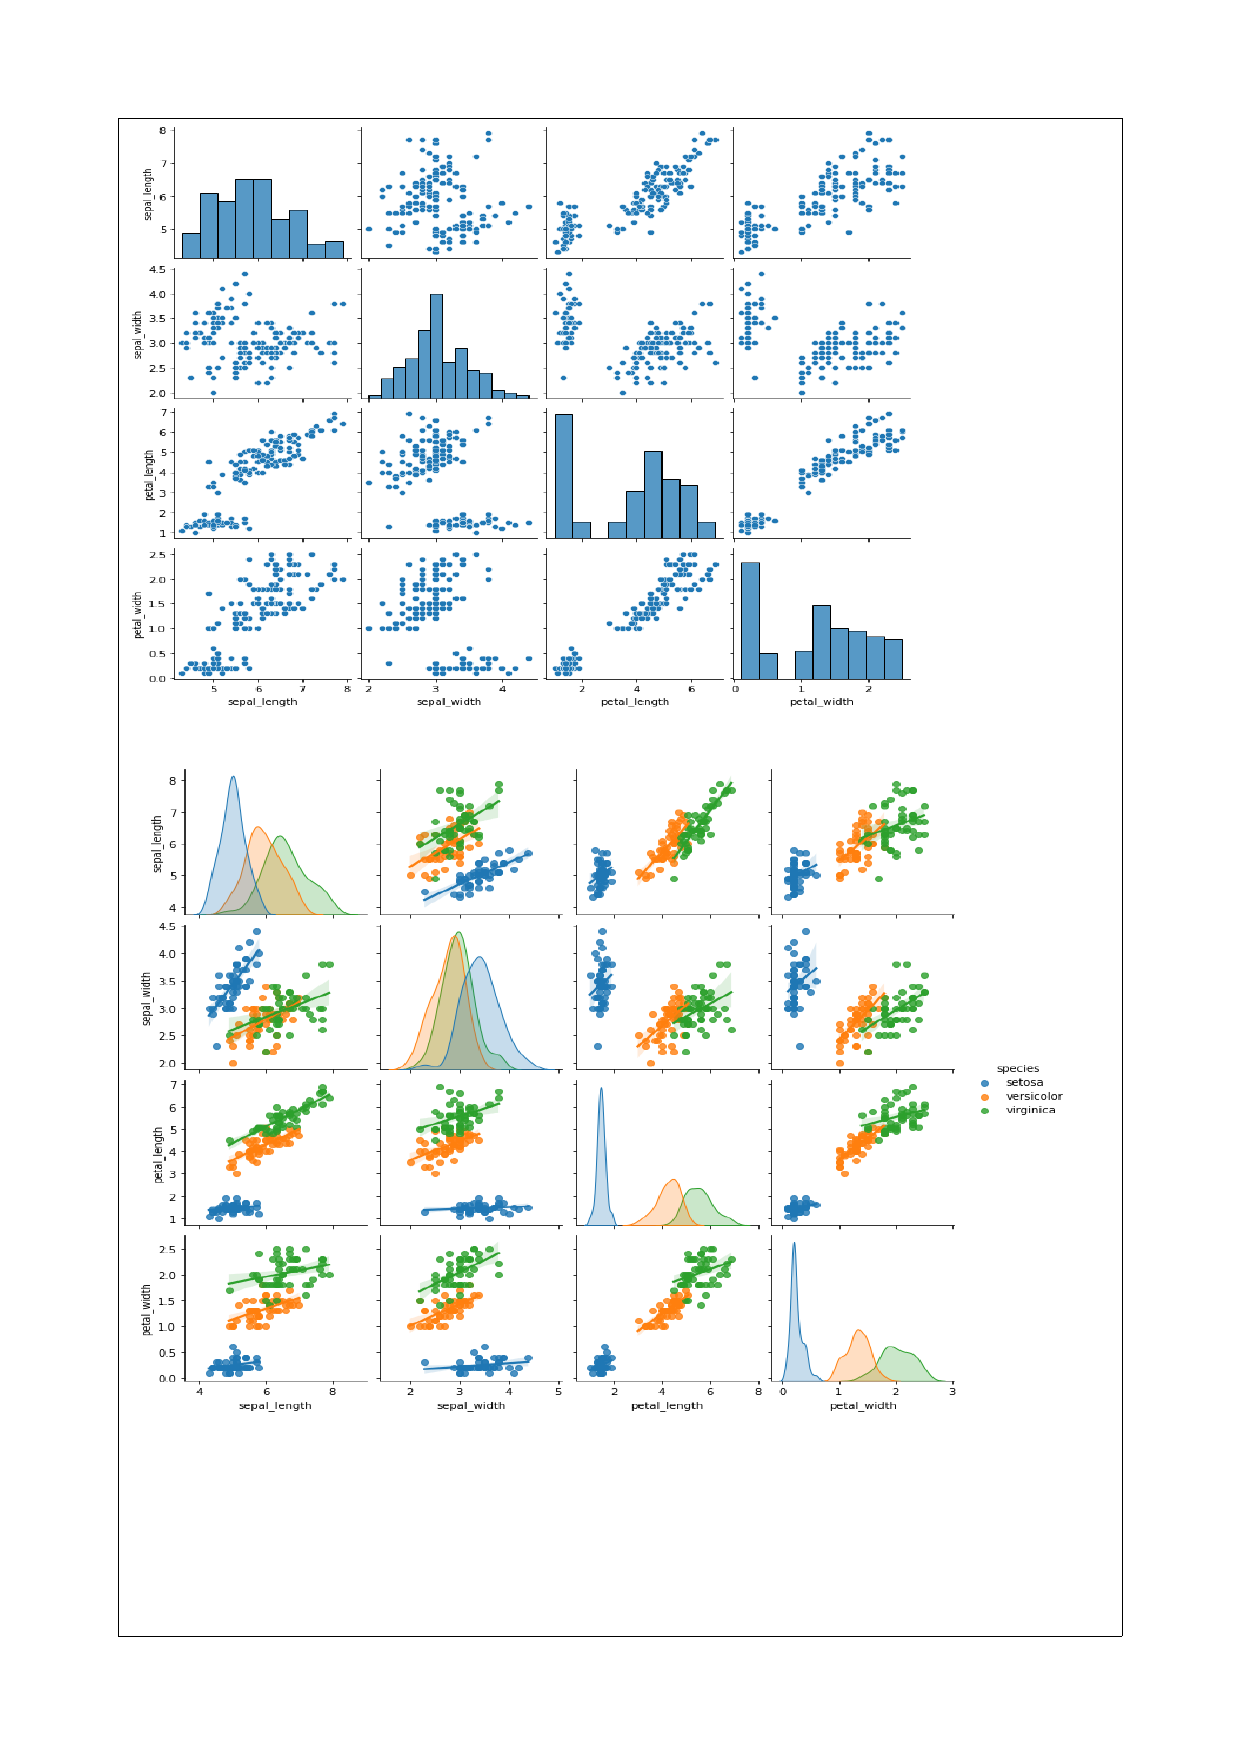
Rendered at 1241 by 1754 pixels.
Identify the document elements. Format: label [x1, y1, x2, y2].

picture [124, 121, 917, 711]
picture [132, 763, 1073, 1416]
